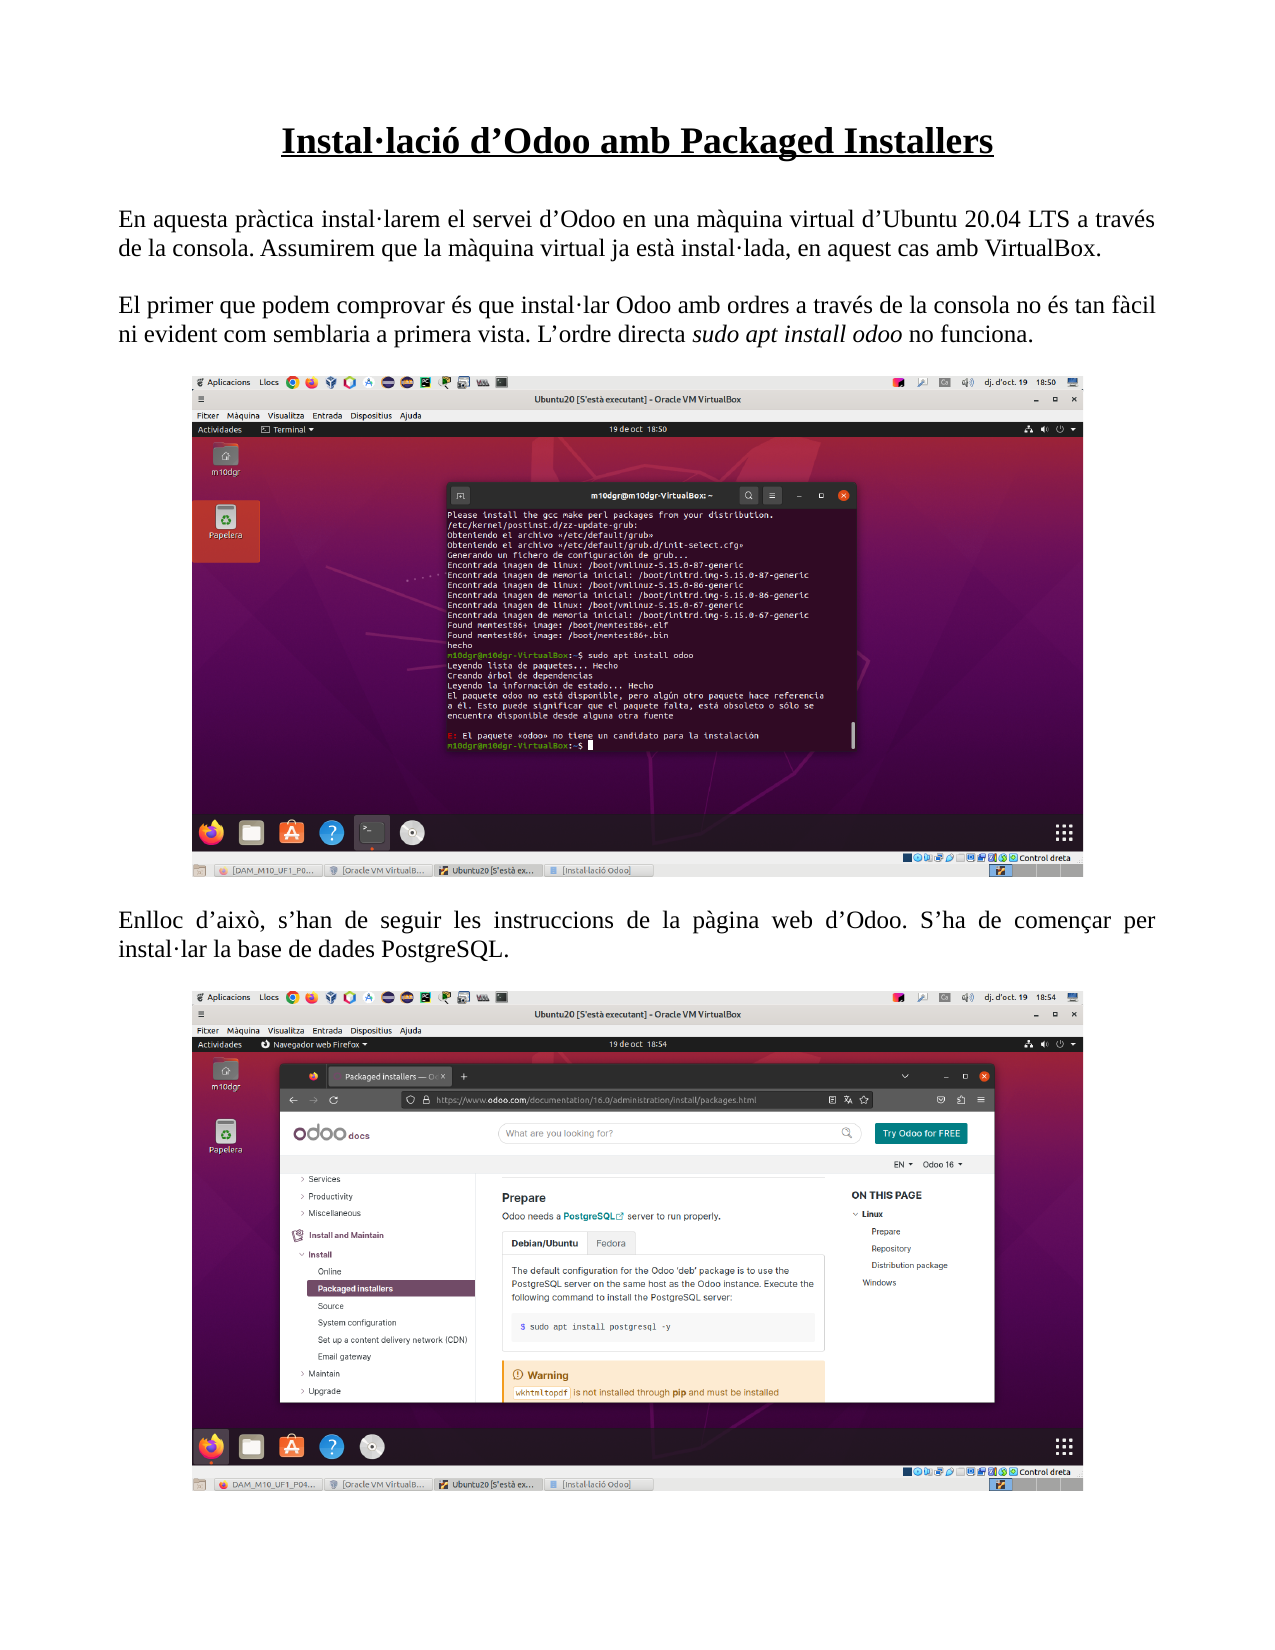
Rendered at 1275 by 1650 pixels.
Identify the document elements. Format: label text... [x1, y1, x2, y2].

text El primer que podem comprovar és que instal·lar Odoo amb ordres a través de la consola no és tan fàcil ni evident com semblaria a primera vista. L’ordre directa sudo apt install odoo no funciona. [118, 291, 1157, 348]
text En aquesta pràctica instal·larem el servei d’Odoo en una màquina virtual d’Ubuntu 20.04 LTS a través de la consola. Assumirem que la màquina virtual ja està instal·lada, en aquest cas amb VirtualBox. [118, 204, 1157, 262]
text Instal·lació d’Odoo amb Packaged Installers [118, 118, 1157, 161]
picture [192, 376, 1084, 877]
picture [192, 991, 1084, 1491]
text Enlloc d’això, s’han de seguir les instruccions de la pàgina web d’Odoo. S’ha de començar per instal·lar la base de dades PostgreSQL. [118, 905, 1157, 963]
